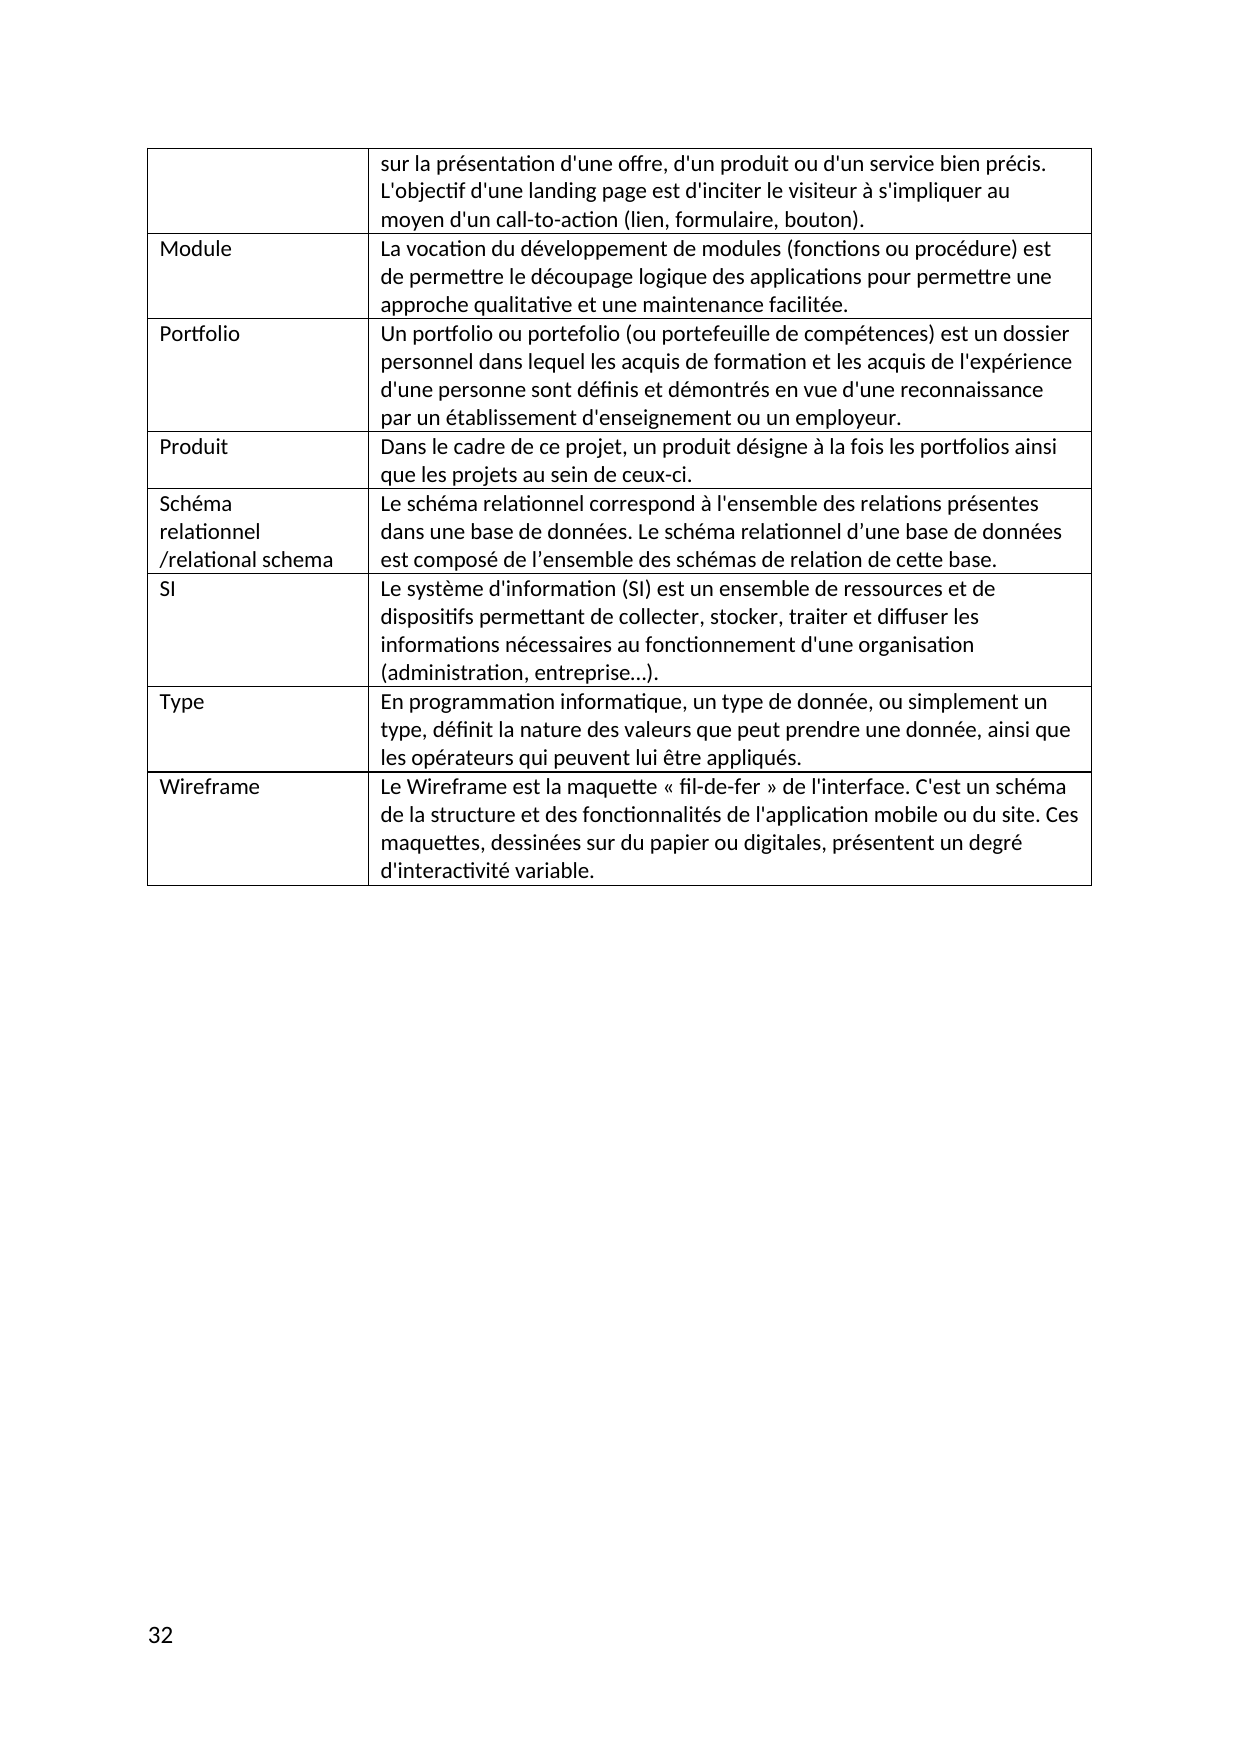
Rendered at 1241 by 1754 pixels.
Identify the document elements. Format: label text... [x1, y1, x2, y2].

table_cell La vocation du développement de modules (fonctions ou procédure) est de permettre le découpage logique des applications pour permettre une approche qualitative et une maintenance facilitée. [369, 234, 1091, 318]
table_cell Wireframe [148, 773, 368, 884]
table_cell En programmation informatique, un type de donnée, ou simplement un type, définit la nature des valeurs que peut prendre une donnée, ainsi que les opérateurs qui peuvent lui être appliqués. [369, 687, 1091, 771]
table_cell Le Wireframe est la maquette « fil-de-fer » de l'interface. C'est un schéma de la structure et des fonctionnalités de l'application mobile ou du site. Ces maquettes, dessinées sur du papier ou digitales, présentent un degré d'interactivité variable. [369, 773, 1091, 884]
table_cell sur la présentation d'une offre, d'un produit ou d'un service bien précis. L'objectif d'une landing page est d'inciter le visiteur à s'impliquer au moyen d'un call-to-action (lien, formulaire, bouton). [369, 149, 1091, 233]
table_cell Schéma relationnel /relational schema [148, 489, 368, 573]
table_cell [148, 149, 368, 233]
table_cell Le système d'information (SI) est un ensemble de ressources et de dispositifs permettant de collecter, stocker, traiter et diffuser les informations nécessaires au fonctionnement d'une organisation (administration, entreprise…). [369, 574, 1091, 686]
table_cell Portfolio [148, 319, 368, 431]
table_cell Type [148, 687, 368, 771]
table_cell Produit [148, 432, 368, 488]
table_cell SI [148, 574, 368, 686]
table_cell Un portfolio ou portefolio (ou portefeuille de compétences) est un dossier personnel dans lequel les acquis de formation et les acquis de l'expérience d'une personne sont définis et démontrés en vue d'une reconnaissance par un établissement d'enseignement ou un employeur. [369, 319, 1091, 431]
table_cell Module [148, 234, 368, 318]
table_cell Le schéma relationnel correspond à l'ensemble des relations présentes dans une base de données. Le schéma relationnel d’une base de données est composé de l’ensemble des schémas de relation de cette base. [369, 489, 1091, 573]
table_cell Dans le cadre de ce projet, un produit désigne à la fois les portfolios ainsi que les projets au sein de ceux-ci. [369, 432, 1091, 488]
